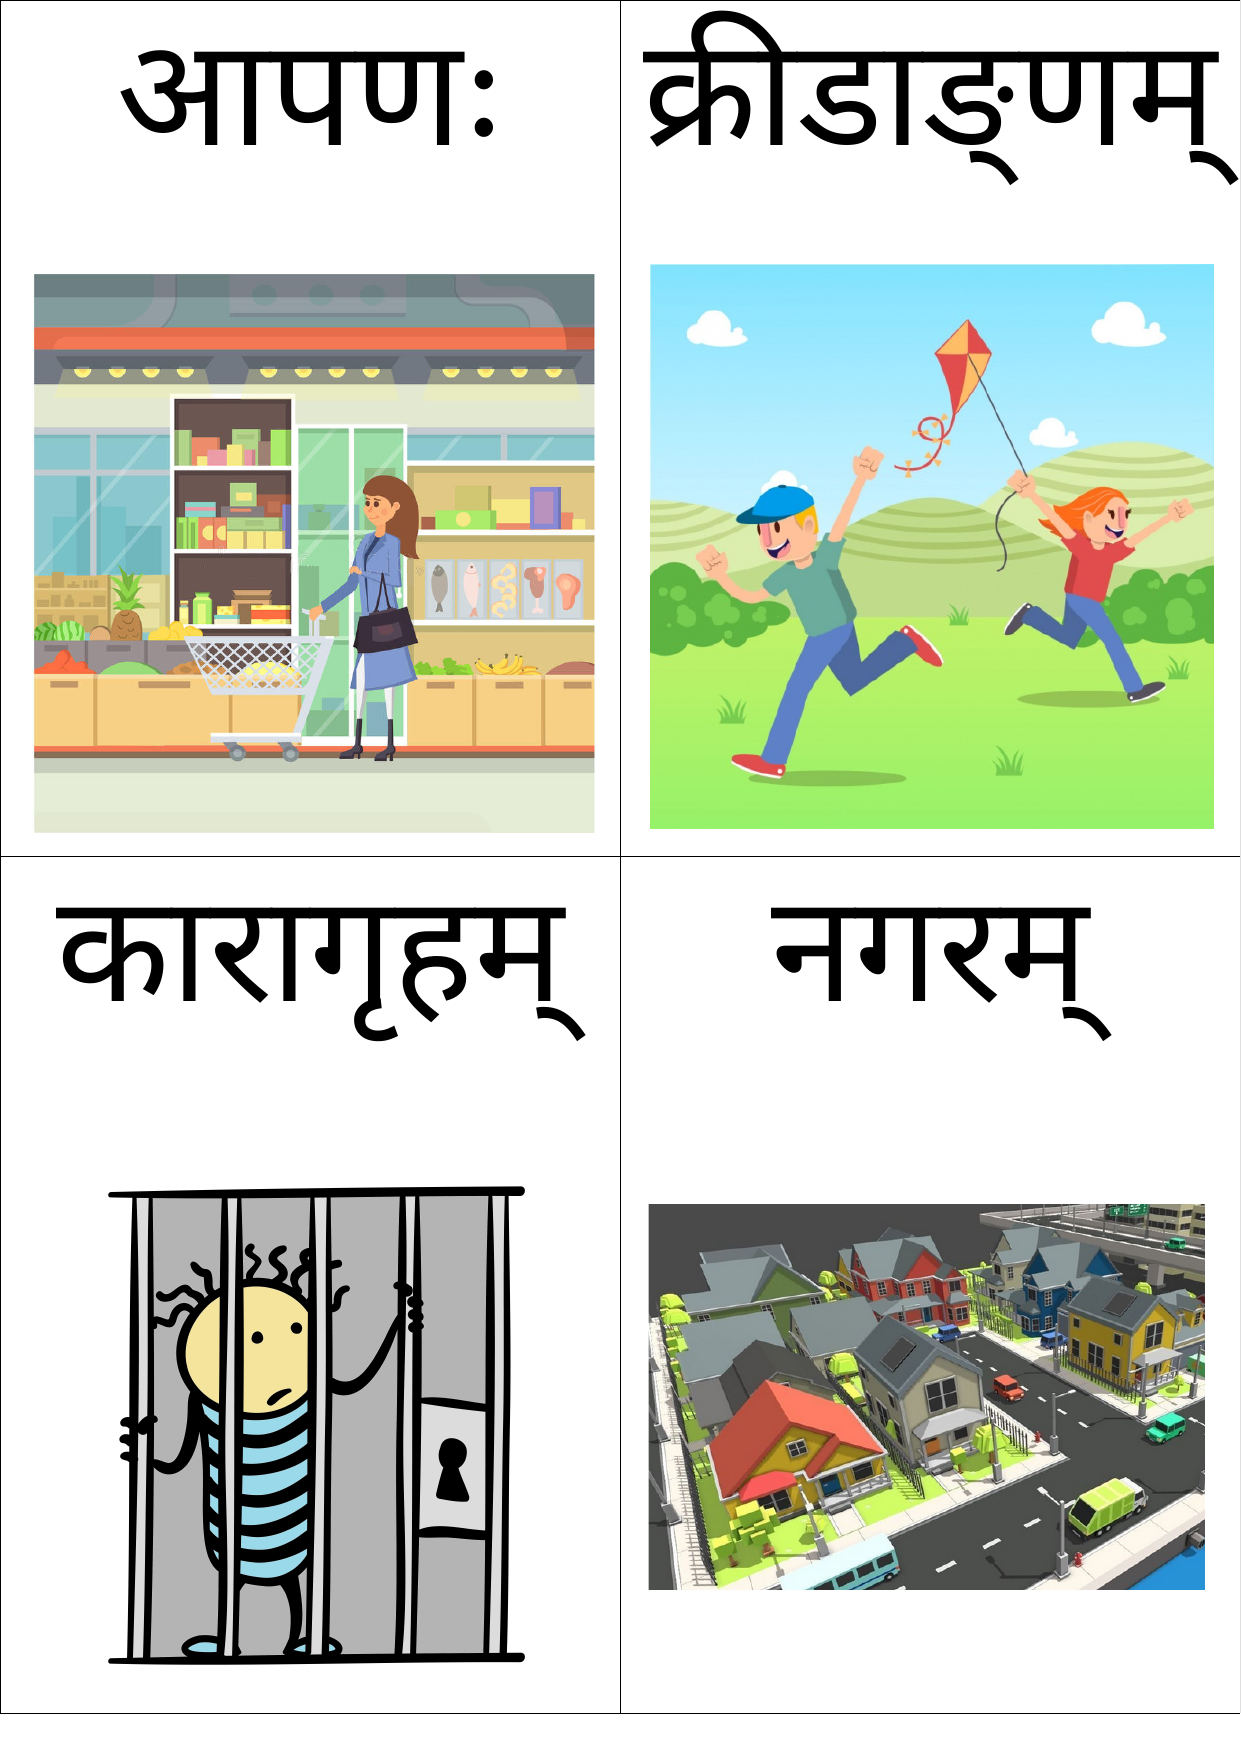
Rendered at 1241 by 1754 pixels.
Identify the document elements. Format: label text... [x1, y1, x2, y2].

picture [648, 1204, 1205, 1590]
picture [650, 264, 1214, 829]
table_cell कारागृहम् [1, 857, 620, 1712]
table_cell क्रीडाङ्णम् [621, 1, 1240, 856]
picture [68, 1177, 565, 1674]
picture [31, 274, 597, 833]
table_cell आपणः [1, 1, 620, 856]
table_cell नगरम् [621, 857, 1240, 1712]
